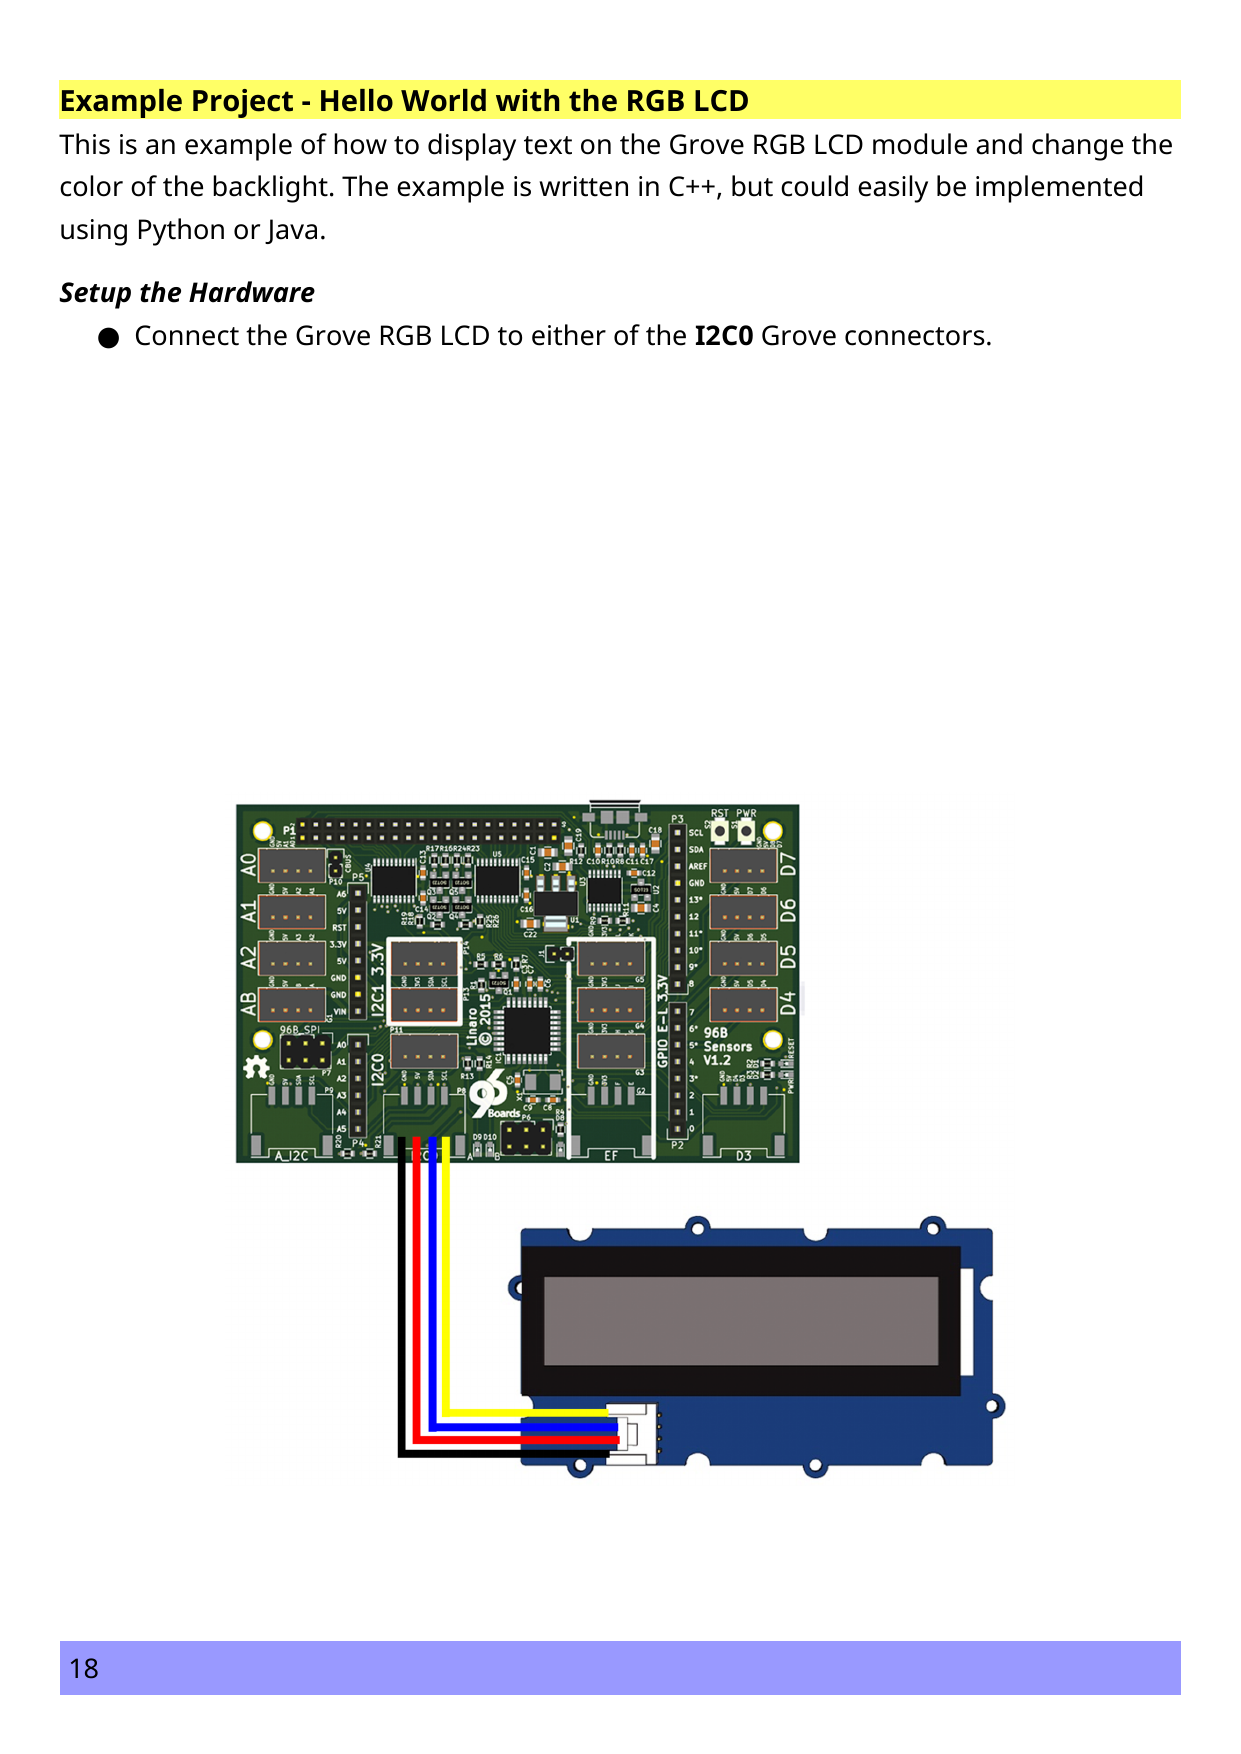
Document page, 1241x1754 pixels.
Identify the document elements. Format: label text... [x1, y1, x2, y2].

picture [225, 792, 1016, 1486]
list Connect the Grove RGB LCD to either of the I2C0 Grove connectors. [97, 316, 1181, 353]
subtitle Example Project - Hello World with the RGB LCD [59, 80, 1181, 119]
subtitle Setup the Hardware [59, 273, 1181, 310]
text This is an example of how to display text on the Grove RGB LCD module and change the color of the backlight. The example is written in C++, but could easily be implemented using Python or Java. [59, 126, 1181, 247]
